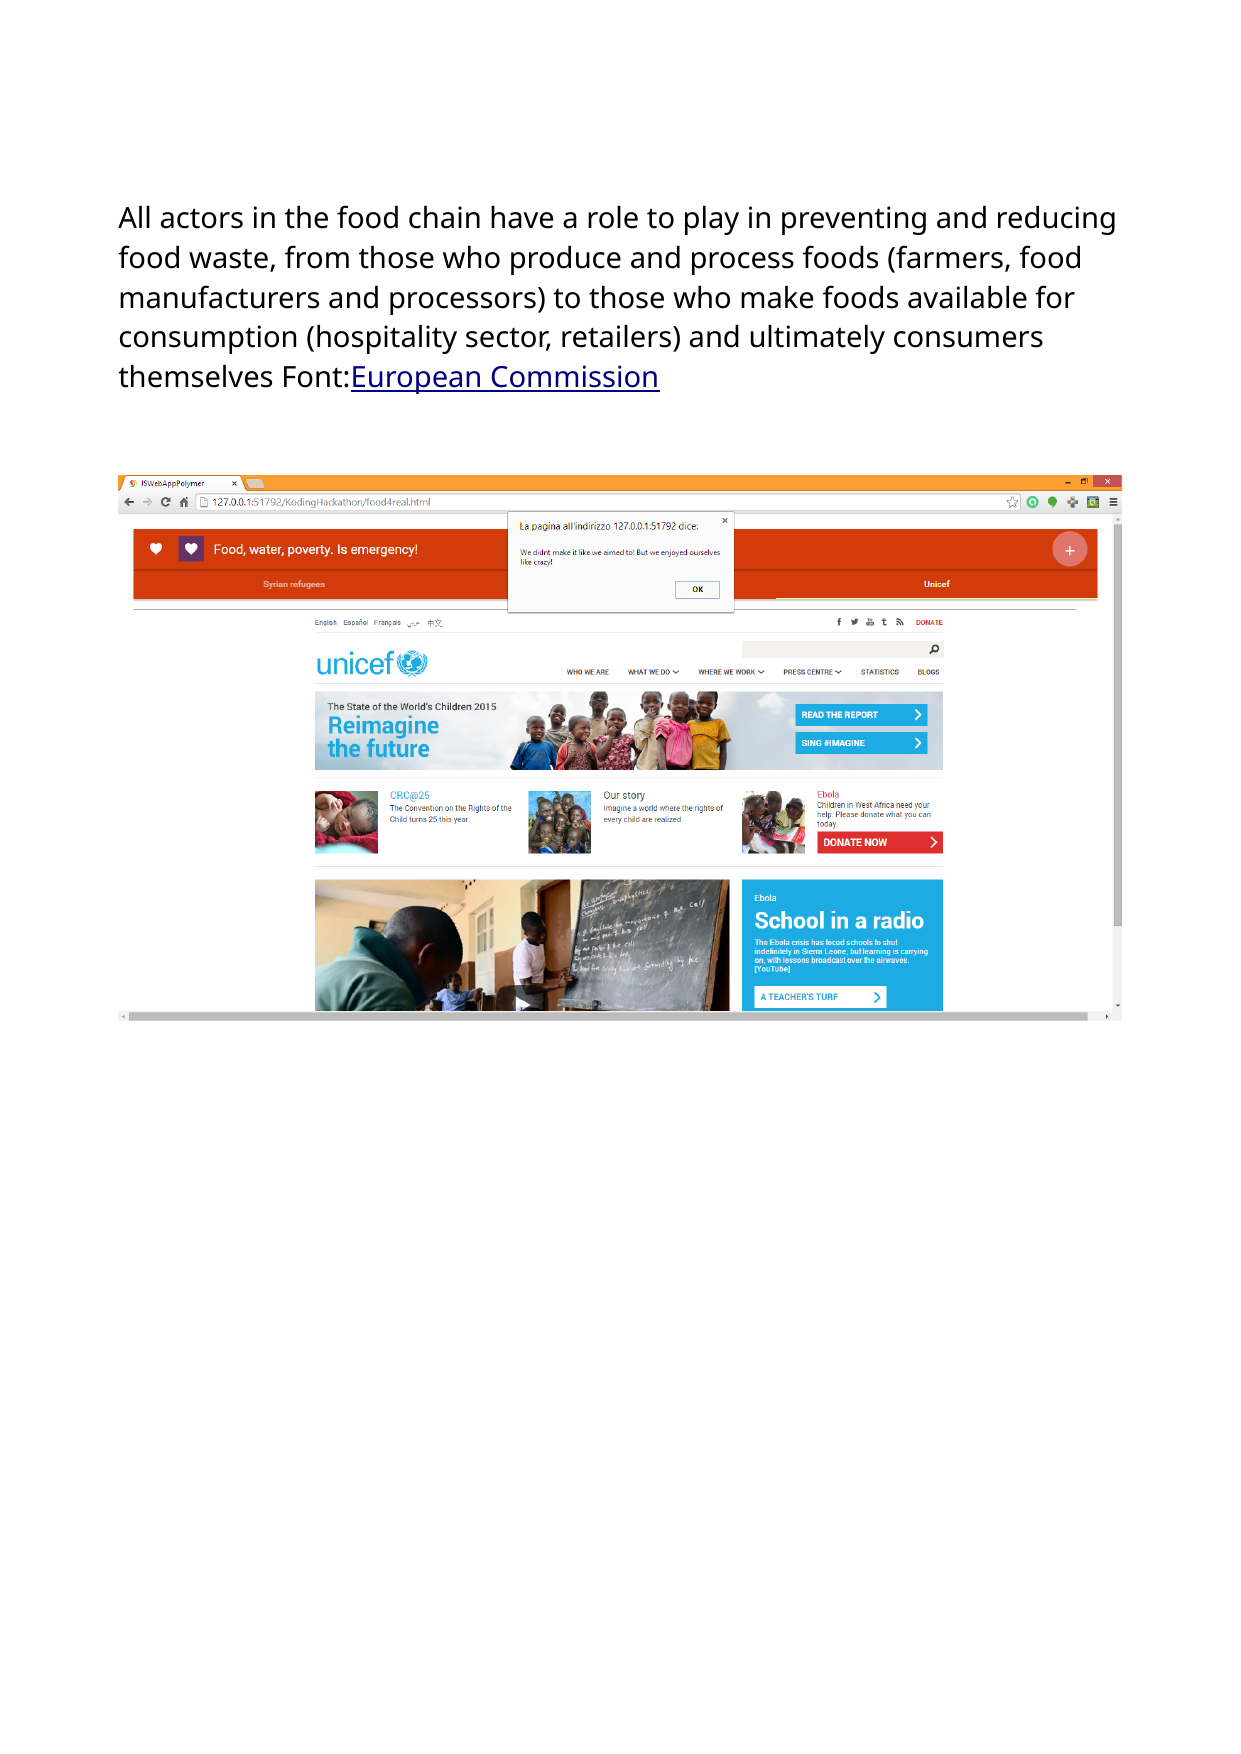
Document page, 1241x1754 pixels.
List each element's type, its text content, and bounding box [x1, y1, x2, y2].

text All actors in the food chain have a role to play in preventing and reducing food waste, from those who produce and process foods (farmers, food manufacturers and processors) to those who make foods available for consumption (hospitality sector, retailers) and ultimately consumers themselves Font:European Commission [118, 198, 1122, 396]
picture [118, 475, 1123, 1021]
